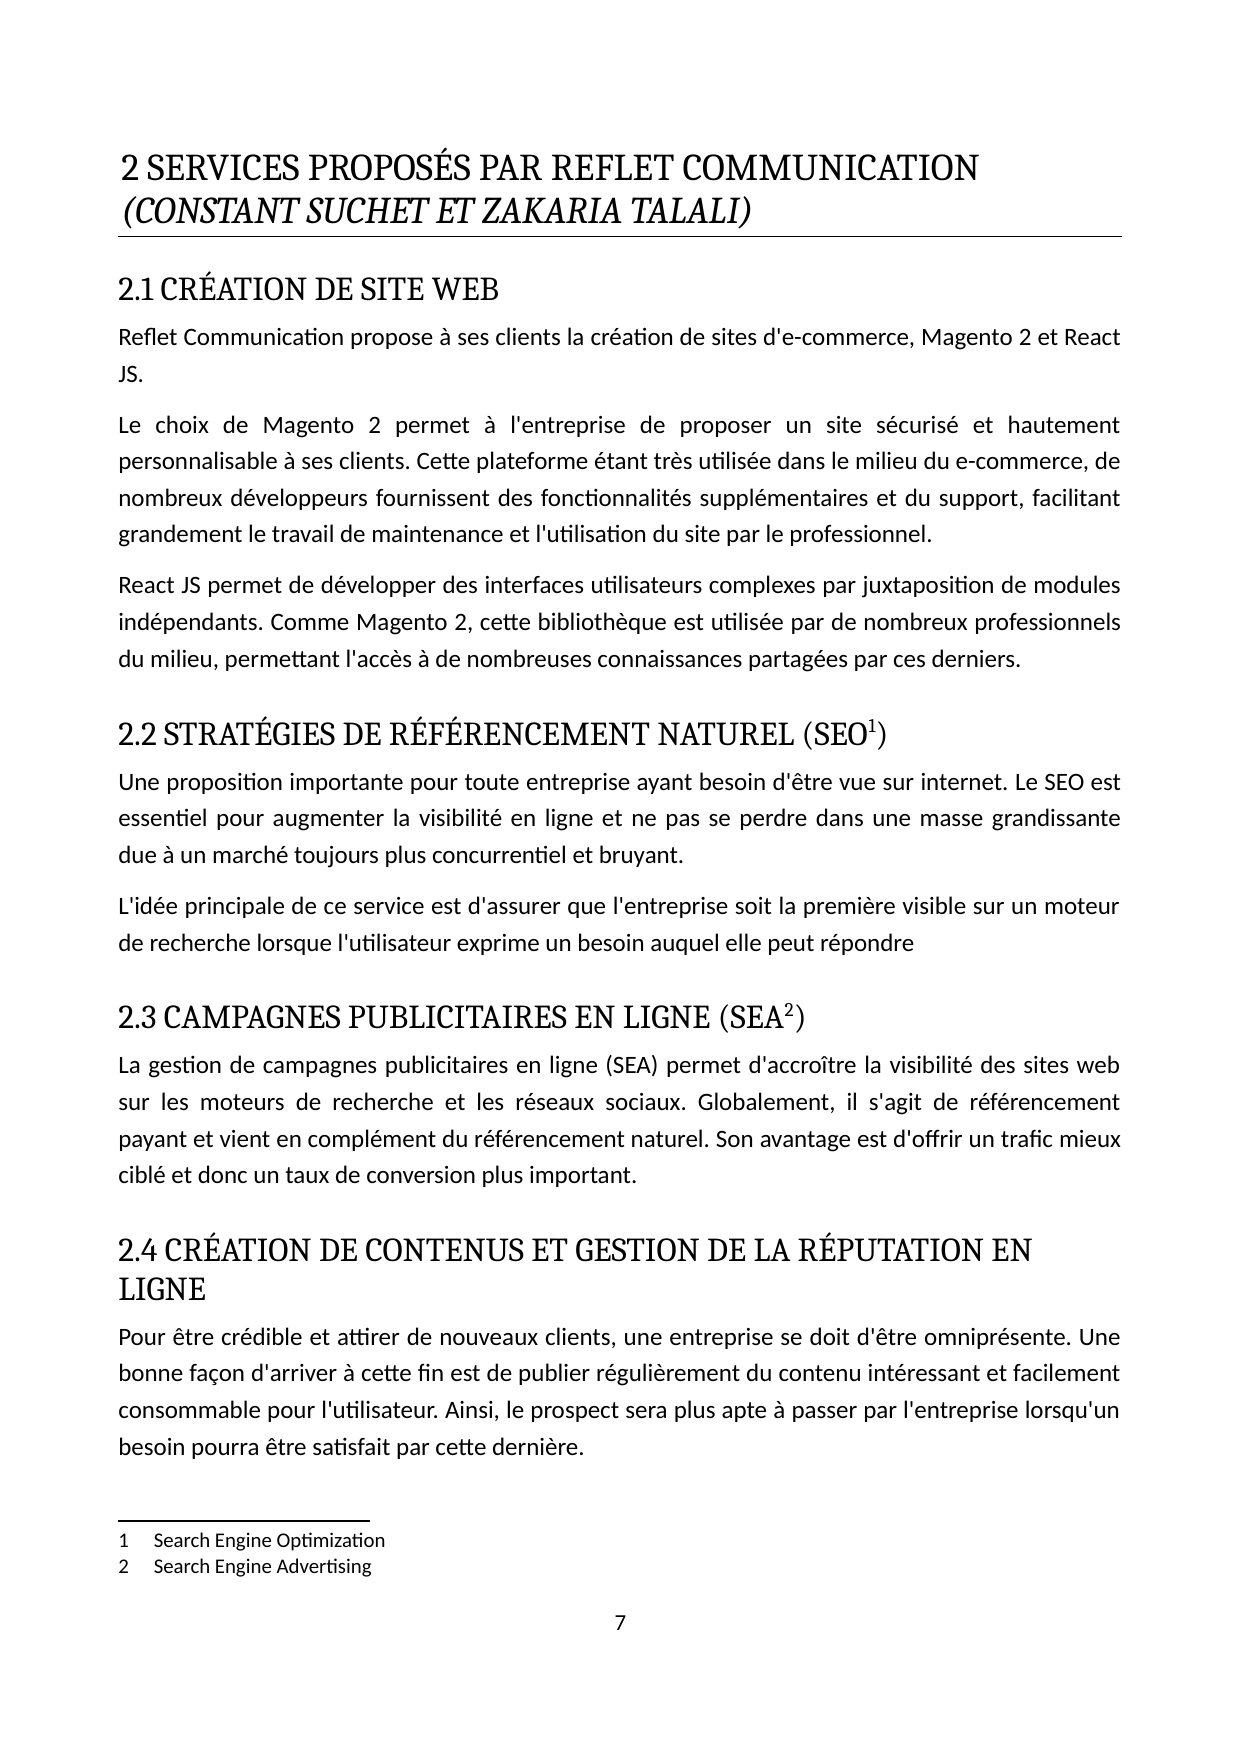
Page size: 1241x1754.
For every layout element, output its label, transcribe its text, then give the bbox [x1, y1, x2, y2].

text Search Engine Advertising [118, 1553, 1122, 1578]
text Pour être crédible et attirer de nouveaux clients, une entreprise se doit d'être omniprésente. Une bonne façon d'arriver à cette fin est de publier régulièrement du contenu intéressant et facilement consommable pour l'utilisateur. Ainsi, le prospect sera plus apte à passer par l'entreprise lorsqu'un besoin pourra être satisfait par cette dernière. [118, 1321, 1122, 1461]
subtitle 2.4 Création de contenus ET Gestion de la réputation en ligne [118, 1231, 1122, 1308]
text Une proposition importante pour toute entreprise ayant besoin d'être vue sur internet. Le SEO est essentiel pour augmenter la visibilité en ligne et ne pas se perdre dans une masse grandissante due à un marché toujours plus concurrentiel et bruyant. [118, 766, 1122, 869]
text Reflet Communication propose à ses clients la création de sites d'e-commerce, Magento 2 et React JS. [118, 321, 1122, 388]
subtitle 2 Services proposés par Reflet Communication (Constant suchet et zakaria talali) [118, 143, 1122, 236]
subtitle 2.1 Création de Site Web [118, 270, 1122, 309]
text La gestion de campagnes publicitaires en ligne (SEA) permet d'accroître la visibilité des sites web sur les moteurs de recherche et les réseaux sociaux. Globalement, il s'agit de référencement payant et vient en complément du référencement naturel. Son avantage est d'offrir un trafic mieux ciblé et donc un taux de conversion plus important. [118, 1050, 1122, 1190]
text Search Engine Optimization [118, 1527, 1122, 1553]
subtitle 2.2 Stratégies de référencement naturel (SEO) [118, 715, 1122, 753]
text React JS permet de développer des interfaces utilisateurs complexes par juxtaposition de modules indépendants. Comme Magento 2, cette bibliothèque est utilisée par de nombreux professionnels du milieu, permettant l'accès à de nombreuses connaissances partagées par ces derniers. [118, 570, 1122, 673]
subtitle 2.3 Campagnes publicitaires en ligne (SEA) [118, 999, 1122, 1037]
text Le choix de Magento 2 permet à l'entreprise de proposer un site sécurisé et hautement personnalisable à ses clients. Cette plateforme étant très utilisée dans le milieu du e-commerce, de nombreux développeurs fournissent des fonctionnalités supplémentaires et du support, facilitant grandement le travail de maintenance et l'utilisation du site par le professionnel. [118, 409, 1122, 549]
text L'idée principale de ce service est d'assurer que l'entreprise soit la première visible sur un moteur de recherche lorsque l'utilisateur exprime un besoin auquel elle peut répondre [118, 890, 1122, 957]
